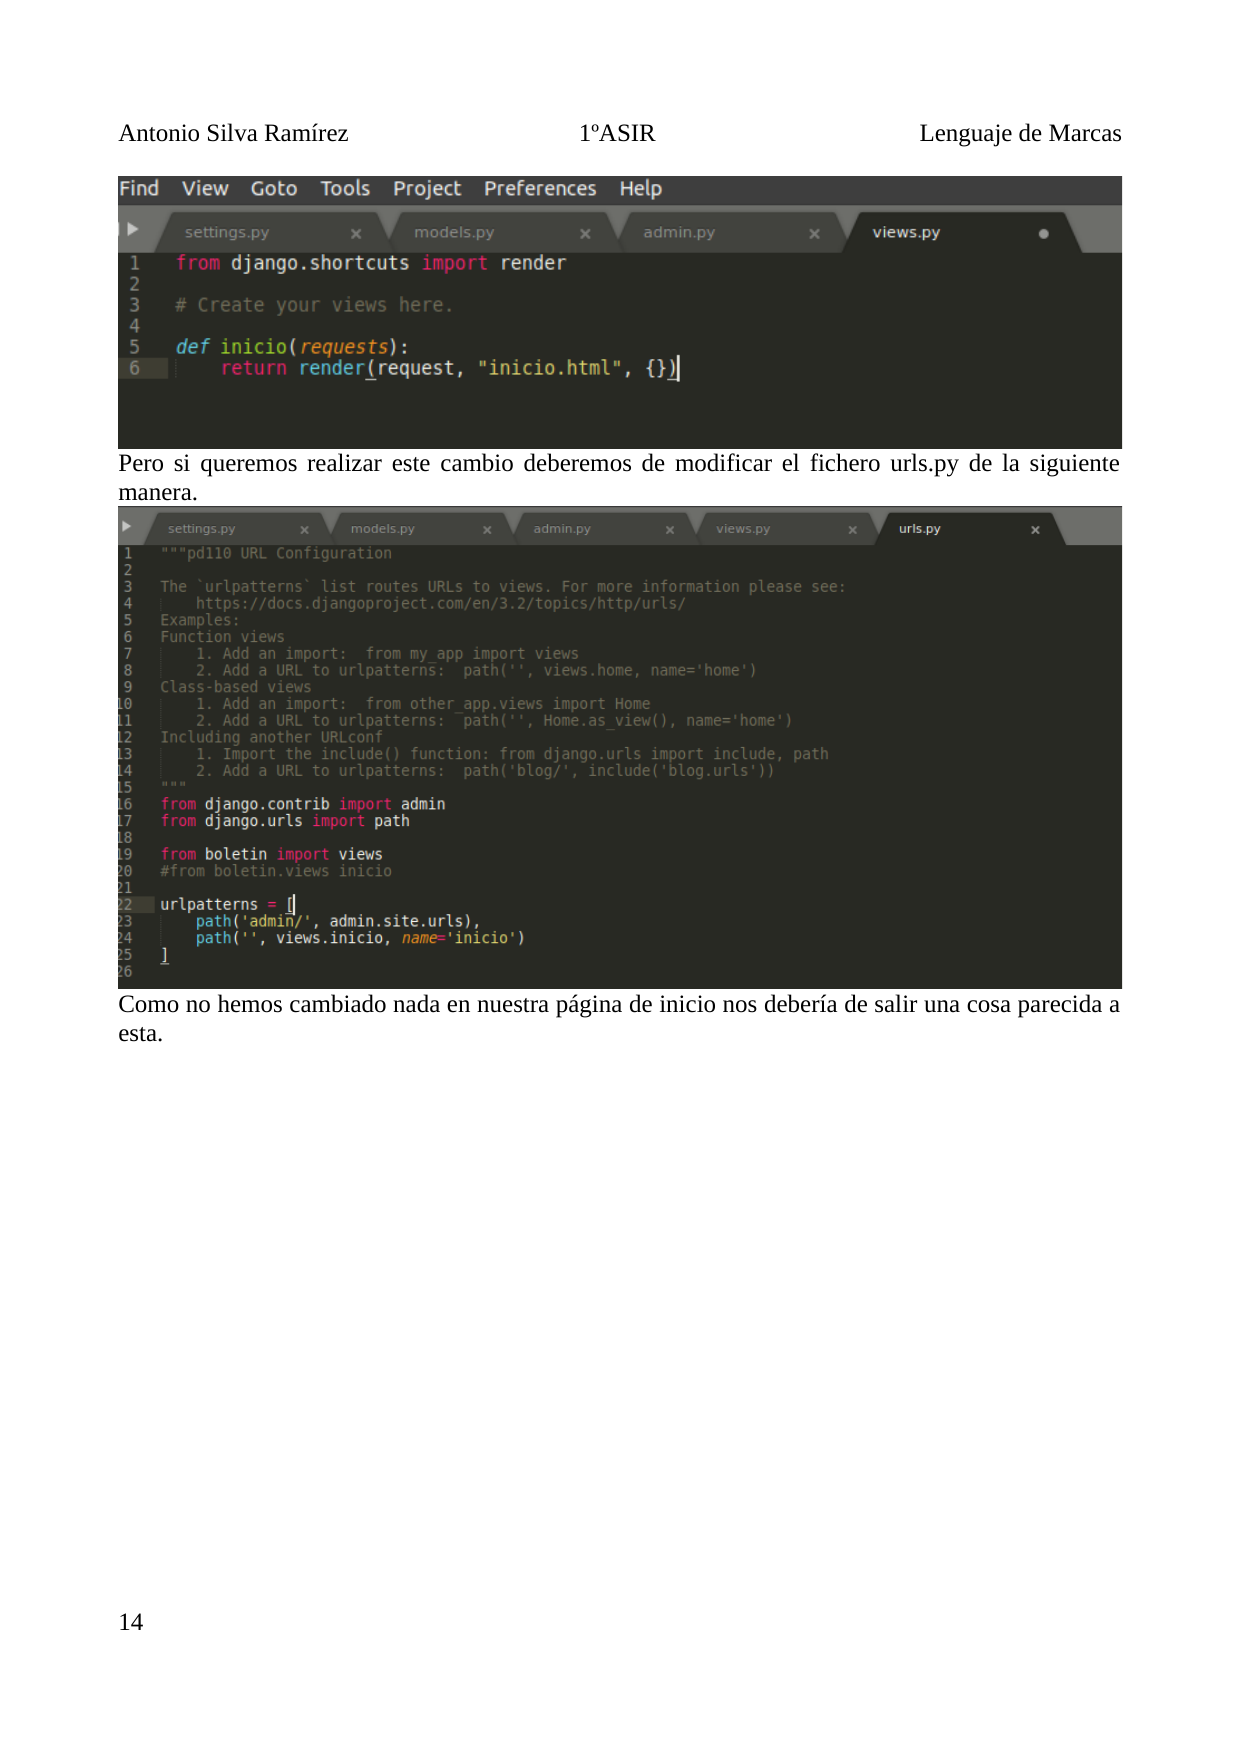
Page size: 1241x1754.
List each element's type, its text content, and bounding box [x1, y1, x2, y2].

text Pero si queremos realizar este cambio deberemos de modificar el fichero urls.py de la siguiente manera. [118, 449, 1122, 506]
picture [118, 176, 1123, 449]
text Como no hemos cambiado nada en nuestra página de inicio nos debería de salir una cosa parecida a esta. [118, 989, 1122, 1047]
picture [118, 506, 1123, 989]
